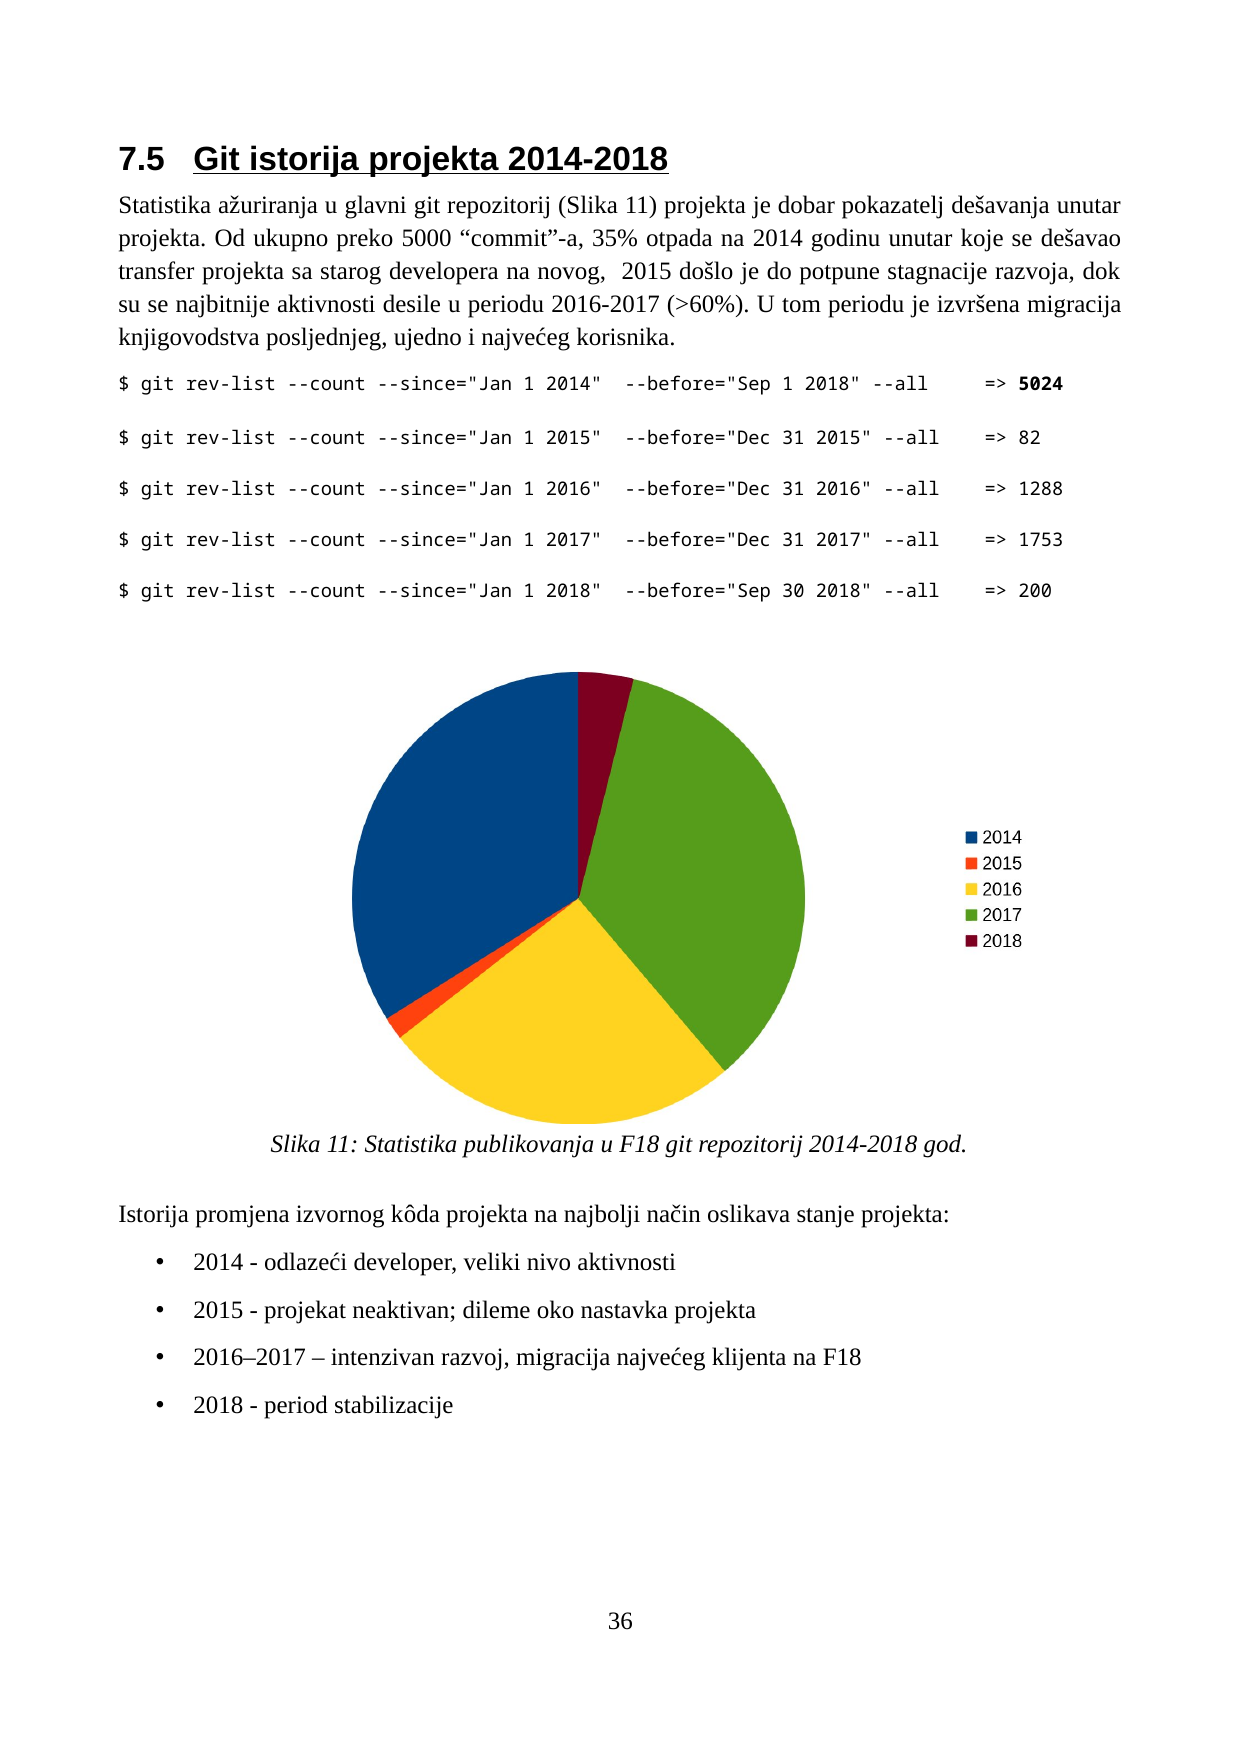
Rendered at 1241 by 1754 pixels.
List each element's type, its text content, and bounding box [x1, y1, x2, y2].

subtitle Git istorija projekta 2014-2018 [118, 139, 1122, 178]
text $ git rev-list --count --since="Jan 1 2014" --before="Sep 1 2018" --all => 5024 [118, 370, 1122, 395]
text $ git rev-list --count --since="Jan 1 2015" --before="Dec 31 2015" --all => 82 [1041, 424, 1122, 449]
text Istorija promjena izvornog kôda projekta na najbolji način oslikava stanje projekta: [118, 1199, 1122, 1228]
list 2016–2017 – intenzivan razvoj, migracija najvećeg klijenta na F18 [156, 1342, 1122, 1371]
text Slika 11: Statistika publikovanja u F18 git repozitorij 2014-2018 god. [201, 1124, 1039, 1158]
list 2018 - period stabilizacije [156, 1390, 1122, 1419]
picture [201, 653, 1039, 1124]
list 2014 - odlazeći developer, veliki nivo aktivnosti [156, 1247, 1122, 1276]
text $ git rev-list --count --since="Jan 1 2018" --before="Sep 30 2018" --all => 200 [1052, 577, 1122, 603]
list 2015 - projekat neaktivan; dileme oko nastavka projekta [156, 1295, 1122, 1323]
text Statistika ažuriranja u glavni git repozitorij (Slika 11) projekta je dobar pokazatelj dešavanja unutar projekta. Od ukupno preko 5000 “commit”-a, 35% otpada na 2014 godinu unutar koje se dešavao transfer projekta sa starog developera na novog, 2015 došlo je do potpune stagnacije razvoja, dok su se najbitnije aktivnosti desile u periodu 2016-2017 (>60%). U tom periodu je izvršena migracija knjigovodstva posljednjeg, ujedno i najvećeg korisnika. [118, 190, 1122, 351]
